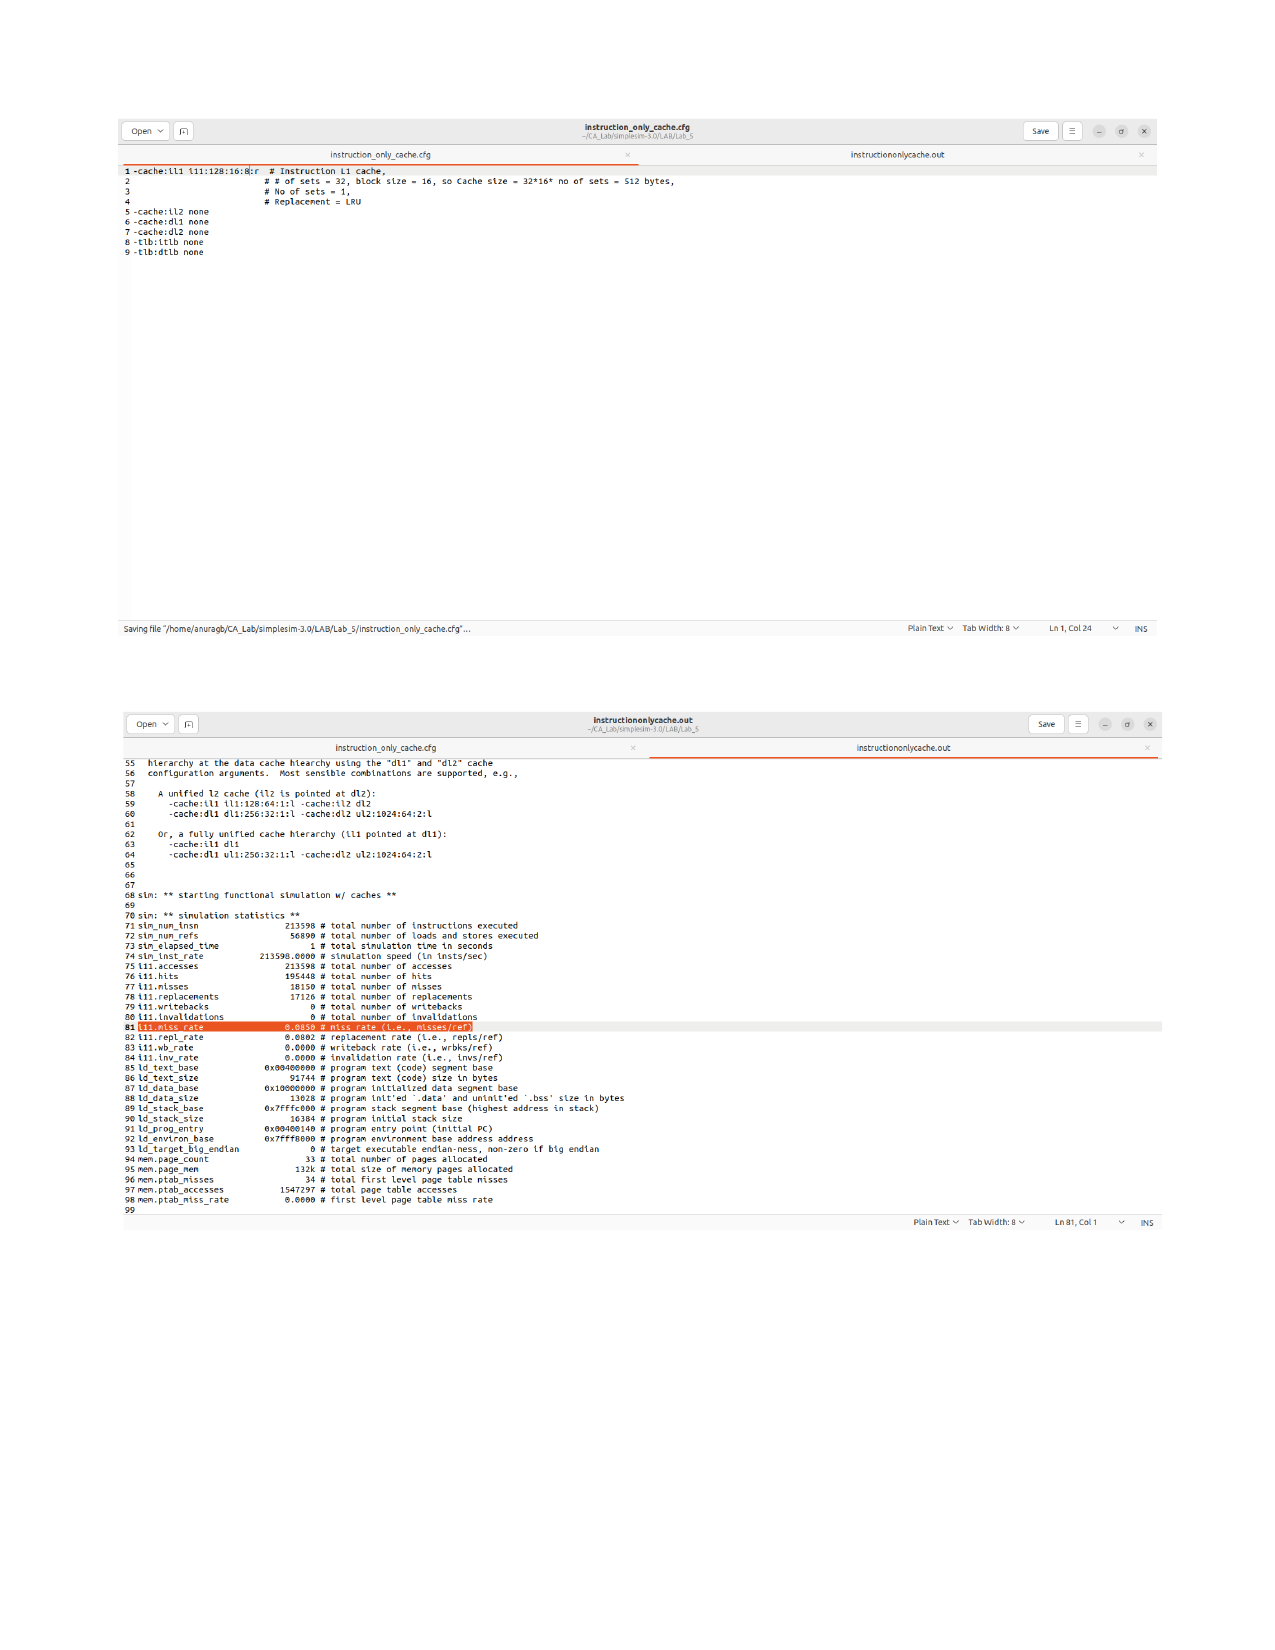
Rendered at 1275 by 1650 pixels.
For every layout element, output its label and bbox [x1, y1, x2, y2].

picture [123, 711, 1163, 1230]
picture [118, 118, 1157, 636]
